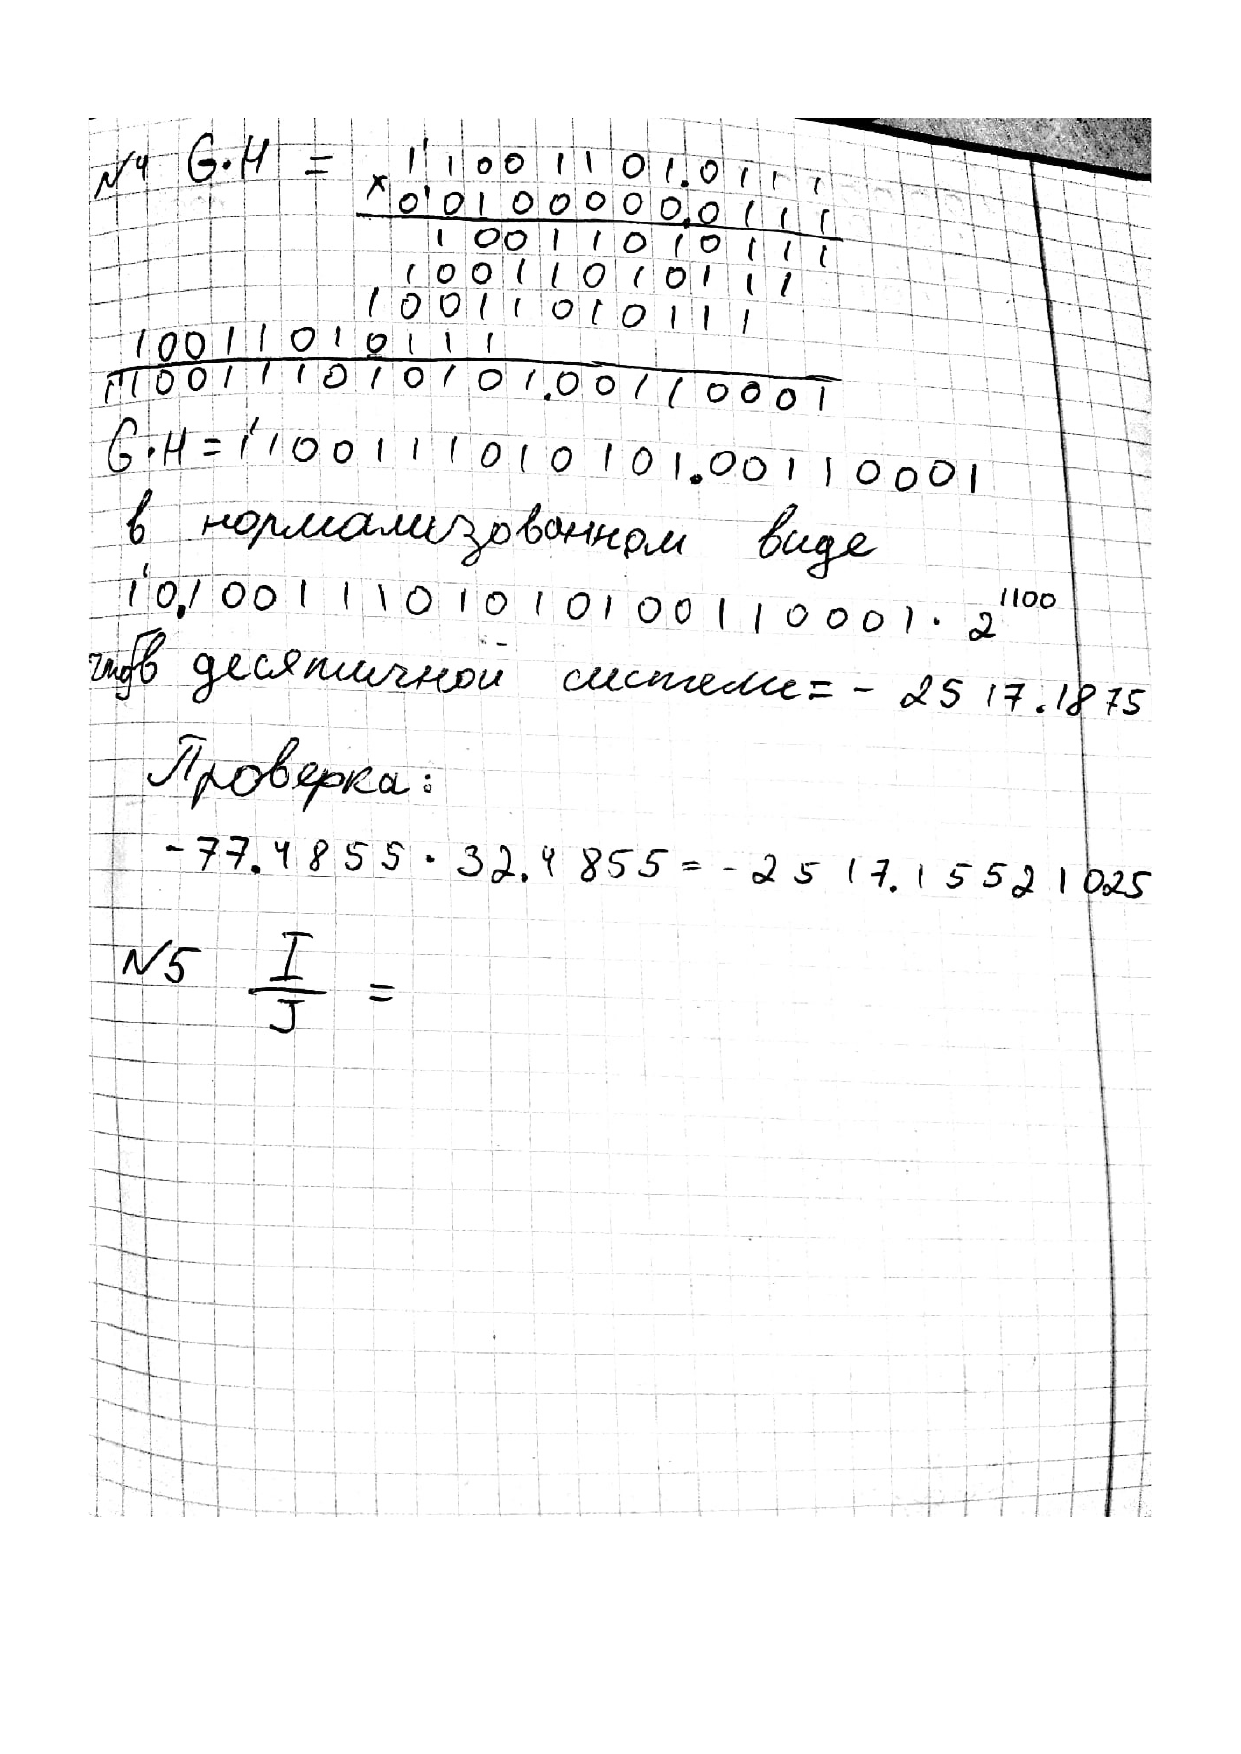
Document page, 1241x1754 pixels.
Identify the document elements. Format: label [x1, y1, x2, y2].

picture [88, 118, 1152, 1517]
